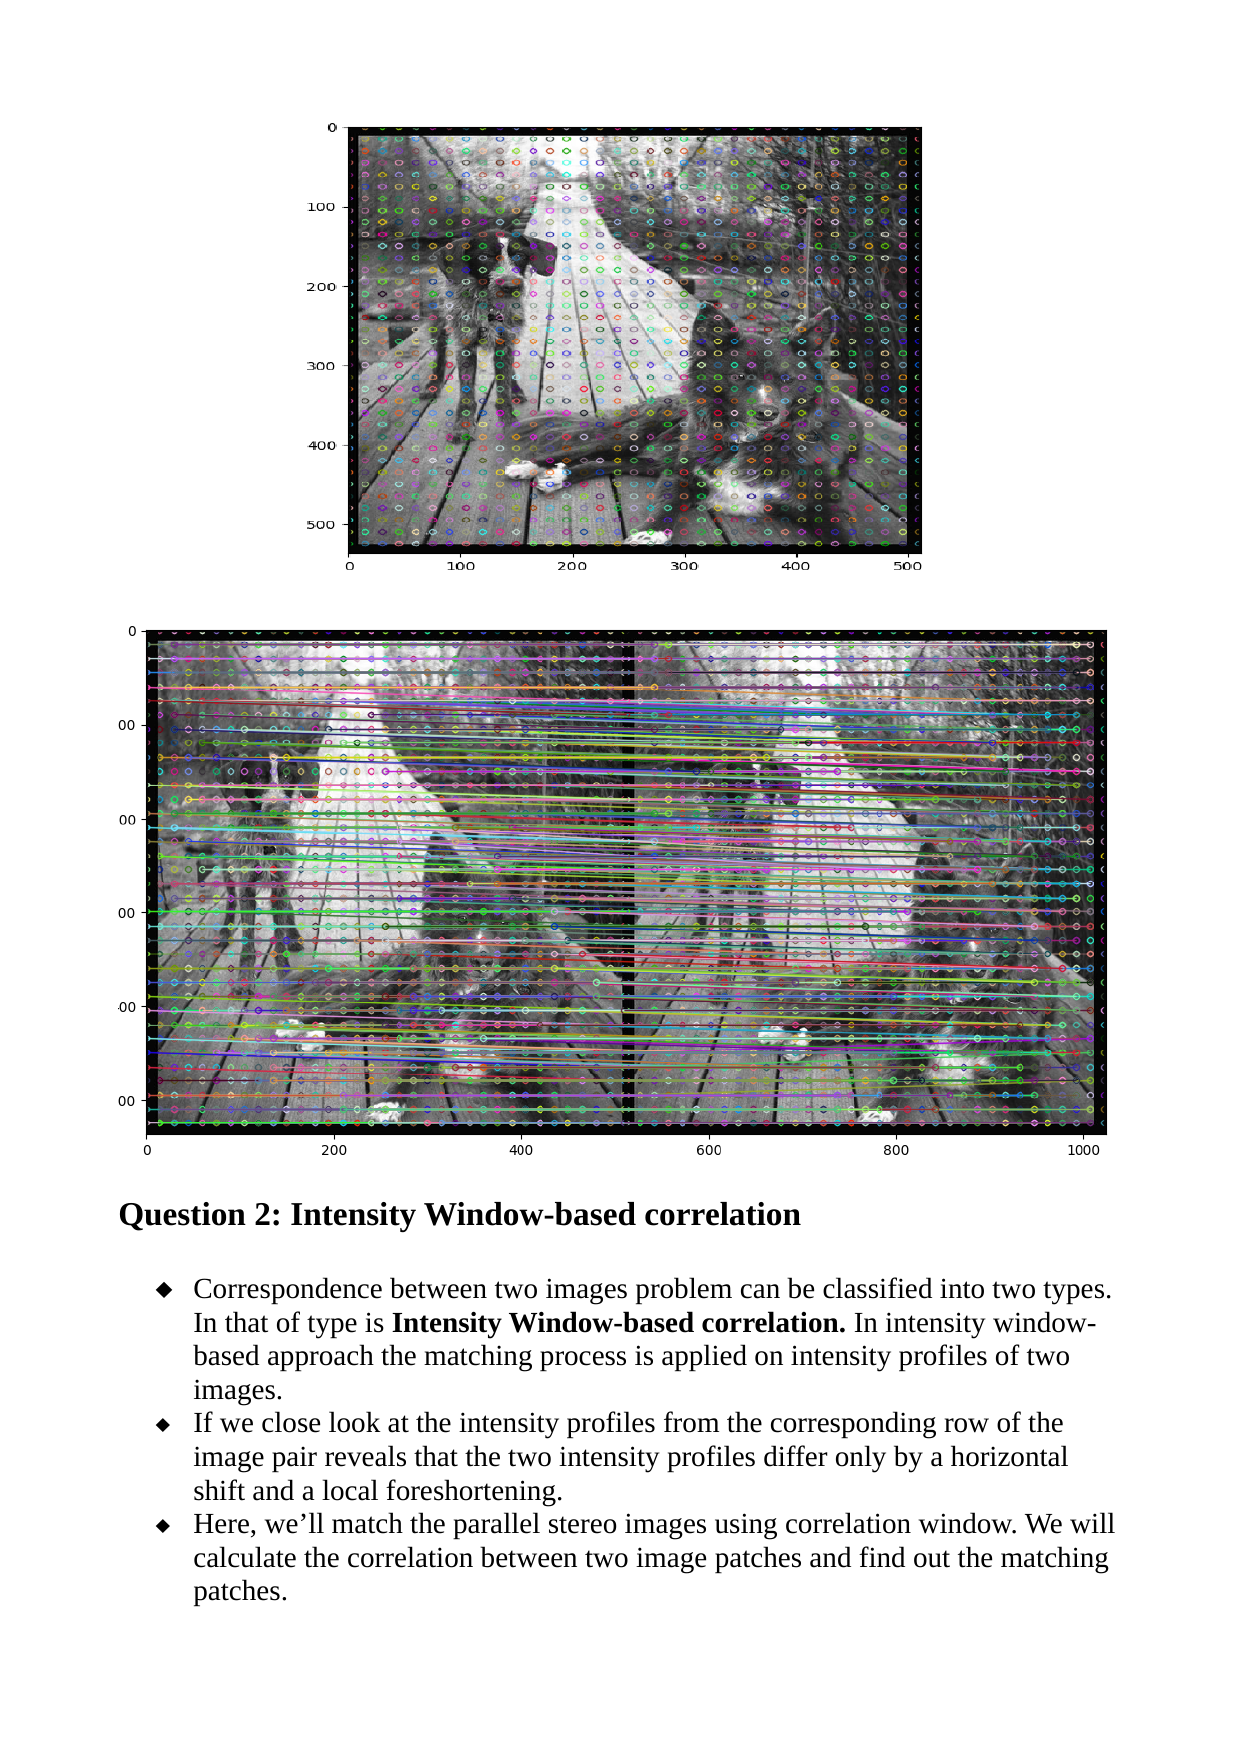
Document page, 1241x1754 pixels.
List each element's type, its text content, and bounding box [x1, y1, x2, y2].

list Here, we’ll match the parallel stereo images using correlation window. We will calculate the correlation between two image patches and find out the matching patches. [156, 1506, 1122, 1607]
list If we close look at the intensity profiles from the corresponding row of the image pair reveals that the two intensity profiles differ only by a horizontal shift and a local foreshortening. [156, 1406, 1122, 1506]
text Question 2: Intensity Window-based correlation [118, 1195, 1122, 1233]
picture [301, 118, 939, 579]
picture [118, 616, 1123, 1157]
list Correspondence between two images problem can be classified into two types. In that of type is Intensity Window-based correlation. In intensity window-based approach the matching process is applied on intensity profiles of two images. [156, 1271, 1122, 1406]
